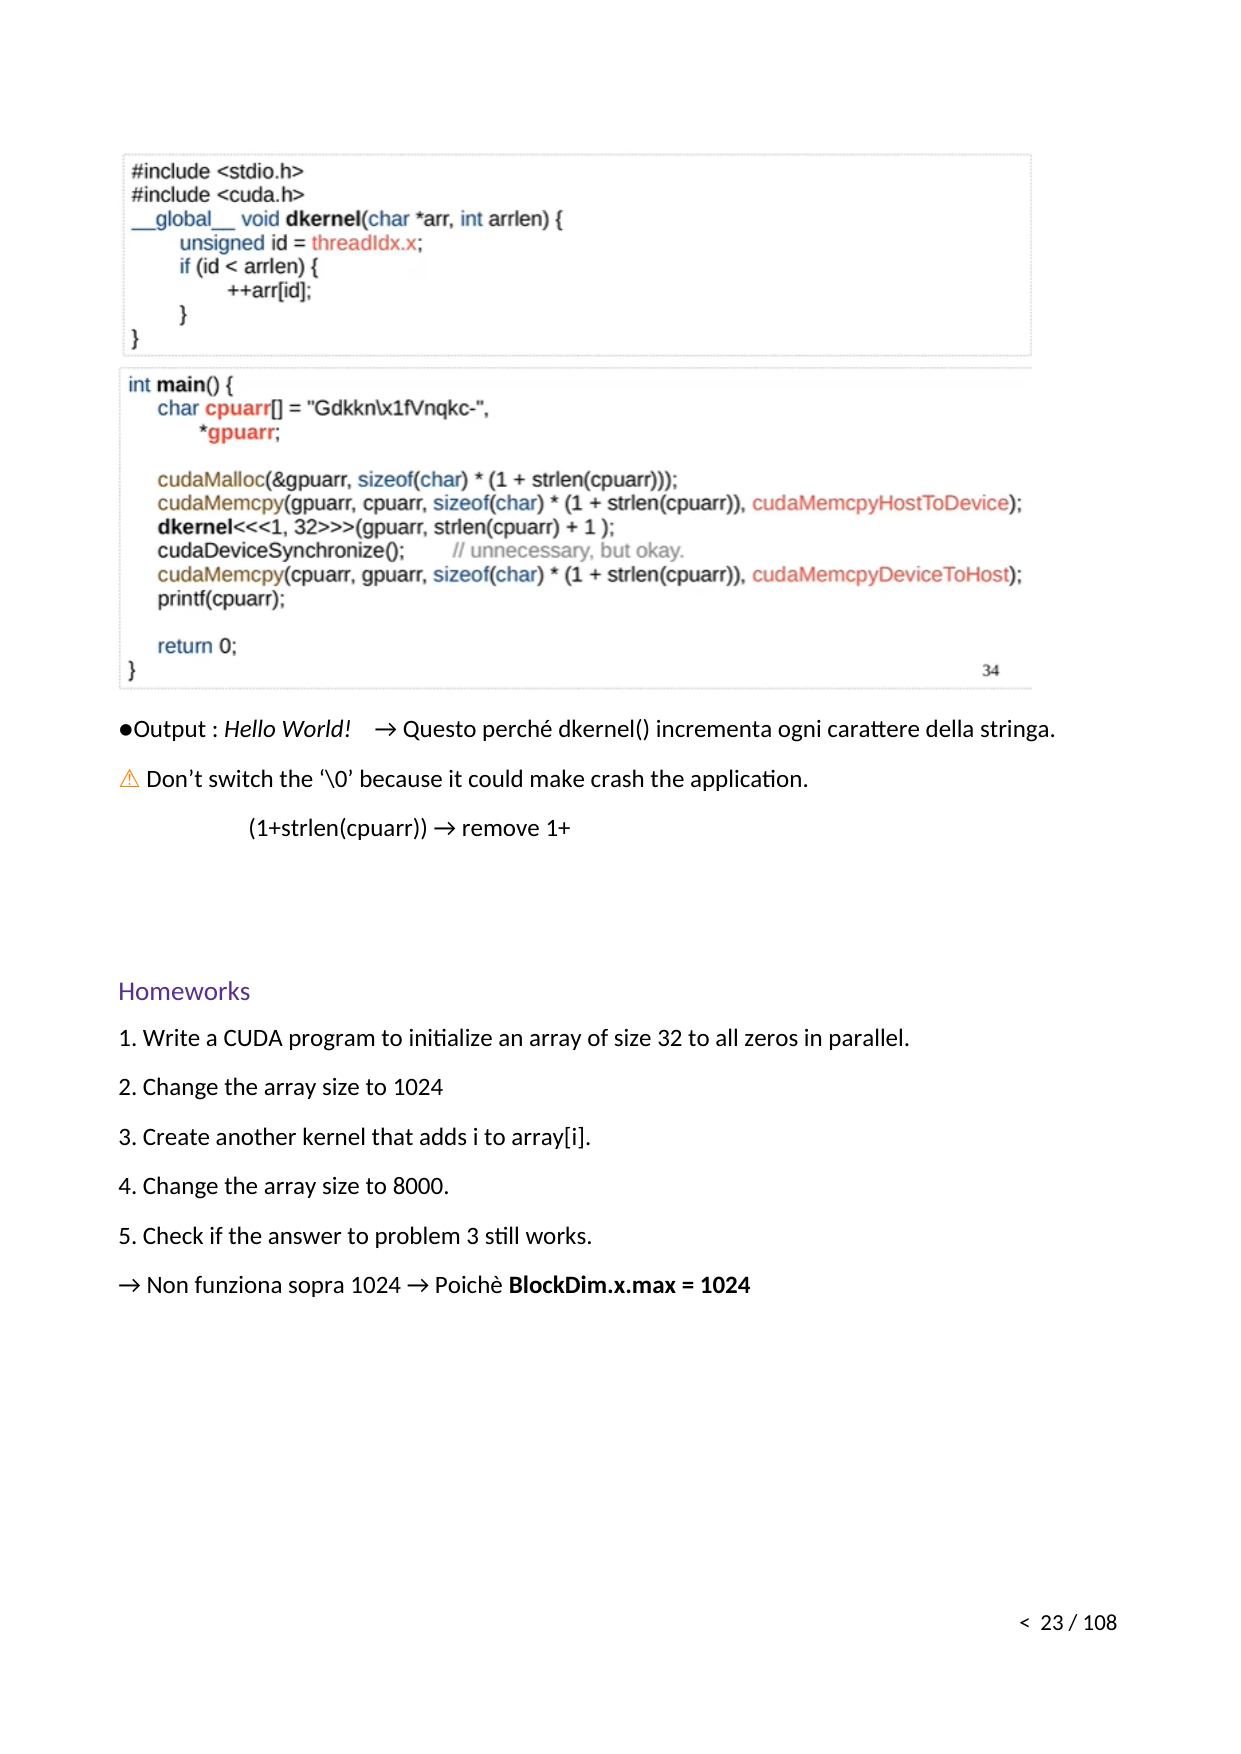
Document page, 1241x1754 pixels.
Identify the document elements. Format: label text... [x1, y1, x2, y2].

text (1+strlen(cpuarr)) → remove 1+ [118, 813, 1122, 843]
text → Non funziona sopra 1024 → Poichè BlockDim.x.max = 1024 [118, 1269, 1122, 1300]
picture [118, 147, 1033, 695]
text 4. Change the array size to 8000. [118, 1170, 1122, 1201]
text 1. Write a CUDA program to initialize an array of size 32 to all zeros in parallel. [118, 1022, 1122, 1052]
text ⚠ Don’t switch the ‘\0’ because it could make crash the application. [118, 763, 1122, 793]
text ●Output : Hello World! → Questo perché dkernel() incrementa ogni carattere della stringa. [118, 713, 1122, 744]
subtitle Homeworks [118, 974, 1122, 1007]
text 5. Check if the answer to problem 3 still works. [118, 1220, 1122, 1251]
text 2. Change the array size to 1024 [118, 1071, 1122, 1102]
text 3. Create another kernel that adds i to array[i]. [118, 1121, 1122, 1151]
